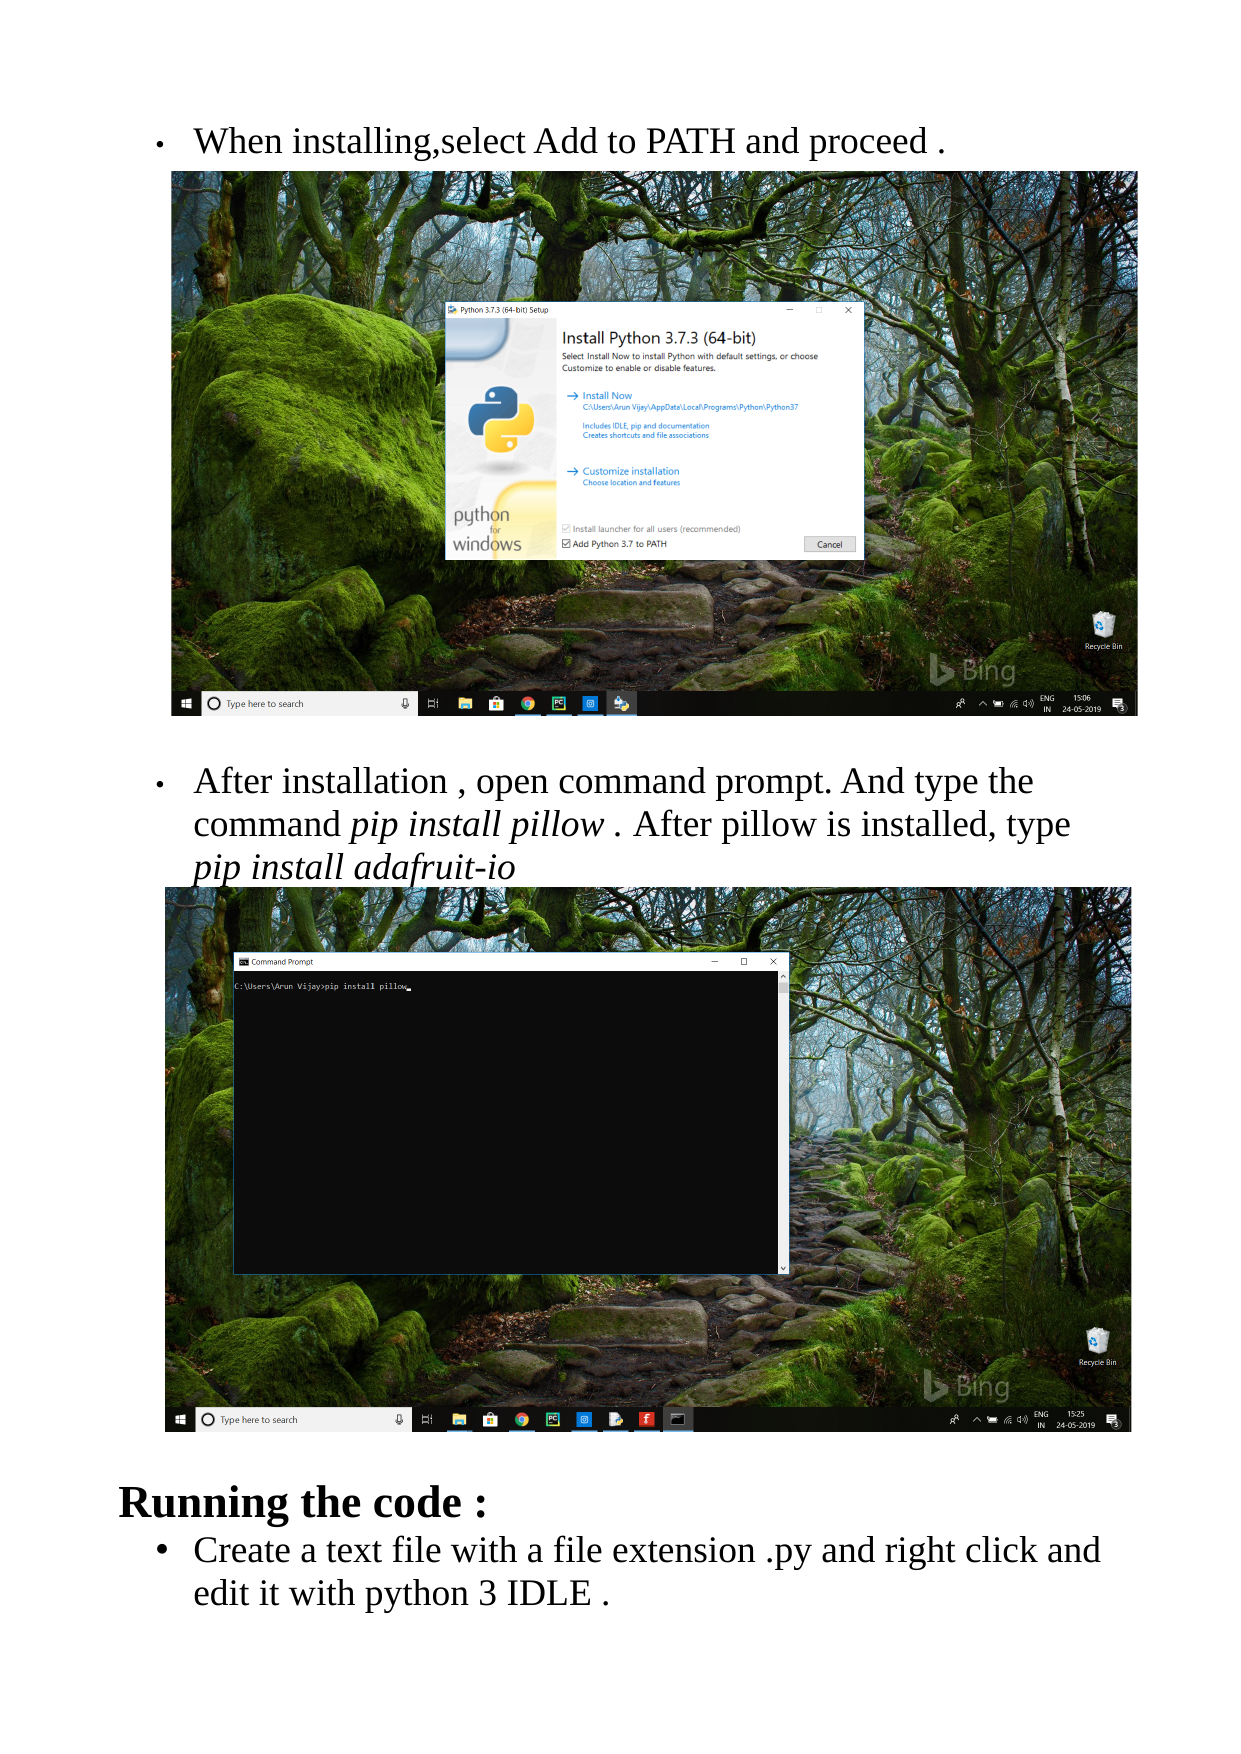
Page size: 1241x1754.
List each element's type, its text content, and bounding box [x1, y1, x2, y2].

picture [165, 887, 1132, 1432]
list After installation , open command prompt. And type the command pip install pillow . After pillow is installed, type pip install adafruit-io [156, 758, 1122, 888]
list When installing,select Add to PATH and proceed . [156, 118, 1122, 161]
picture [171, 171, 1138, 716]
text Running the code : [118, 1474, 1122, 1527]
list Create a text file with a file extension .py and right click and edit it with python 3 IDLE . [156, 1527, 1122, 1613]
